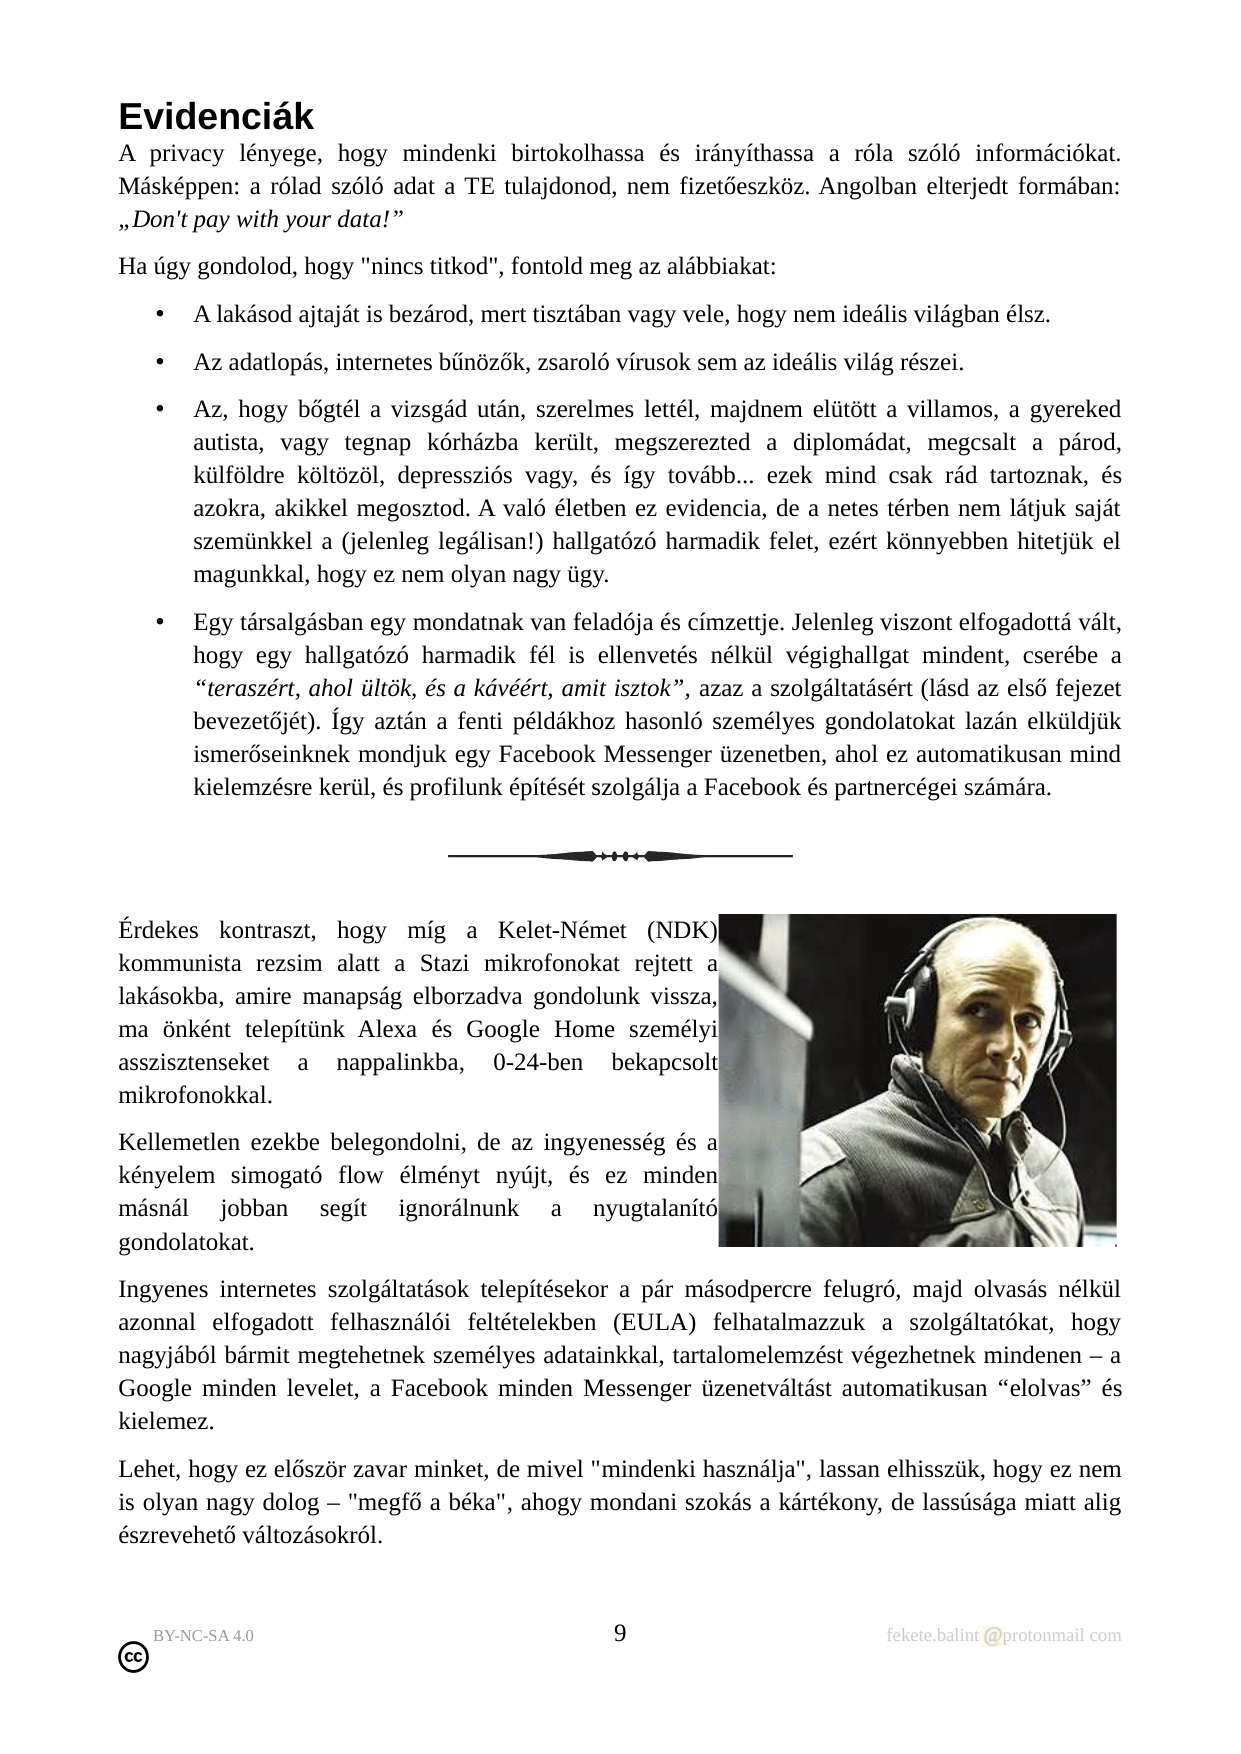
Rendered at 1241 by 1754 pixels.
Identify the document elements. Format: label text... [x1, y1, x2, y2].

text Érdekes kontraszt, hogy míg a Kelet-Német (NDK) kommunista rezsim alatt a Stazi mikrofonokat rejtett a lakásokba, amire manapság elborzadva gondolunk vissza, ma önként telepítünk Alexa és Google Home személyi asszisztenseket a nappalinkba, 0-24-ben bekapcsolt mikrofonokkal. [118, 915, 718, 1109]
subtitle Evidenciák [118, 94, 1122, 138]
list A lakásod ajtaját is bezárod, mert tisztában vagy vele, hogy nem ideális világban élsz. [156, 299, 1122, 328]
text Ingyenes internetes szolgáltatások telepítésekor a pár másodpercre felugró, majd olvasás nélkül azonnal elfogadott felhasználói feltételekben (EULA) felhatalmazzuk a szolgáltatókat, hogy nagyjából bármit megtehetnek személyes adatainkkal, tartalomelemzést végezhetnek mindenen – a Google minden levelet, a Facebook minden Messenger üzenetváltást automatikusan “elolvas” és kielemez. [118, 1274, 1122, 1435]
list Az, hogy bőgtél a vizsgád után, szerelmes lettél, majdnem elütött a villamos, a gyereked autista, vagy tegnap kórházba került, megszerezted a diplomádat, megcsalt a párod, külföldre költözöl, depressziós vagy, és így tovább... ezek mind csak rád tartoznak, és azokra, akikkel megosztod. A való életben ez evidencia, de a netes térben nem látjuk saját szemünkkel a (jelenleg legálisan!) hallgatózó harmadik felet, ezért könnyebben hitetjük el magunkkal, hogy ez nem olyan nagy ügy. [156, 394, 1122, 588]
text Ha úgy gondolod, hogy "nincs titkod", fontold meg az alábbiakat: [118, 251, 1122, 280]
picture [118, 1641, 149, 1673]
text Lehet, hogy ez először zavar minket, de mivel "mindenki használja", lassan elhisszük, hogy ez nem is olyan nagy dolog – "megfő a béka", ahogy mondani szokás a kártékony, de lassúsága miatt alig észrevehető változásokról. [118, 1454, 1122, 1549]
picture [982, 1626, 1003, 1647]
list Az adatlopás, internetes bűnözők, zsaroló vírusok sem az ideális világ részei. [156, 347, 1122, 375]
picture [446, 847, 795, 864]
list Egy társalgásban egy mondatnak van feladója és címzettje. Jelenleg viszont elfogadottá vált, hogy egy hallgatózó harmadik fél is ellenvetés nélkül végighallgat mindent, cserébe a “teraszért, ahol ültök, és a kávéért, amit isztok”, azaz a szolgáltatásért (lásd az első fejezet bevezetőjét). Így aztán a fenti példákhoz hasonló személyes gondolatokat lazán elküldjük ismerőseinknek mondjuk egy Facebook Messenger üzenetben, ahol ez automatikusan mind kielemzésre kerül, és profilunk építését szolgálja a Facebook és partnercégei számára. [156, 607, 1122, 801]
text Kellemetlen ezekbe belegondolni, de az ingyenesség és a kényelem simogató flow élményt nyújt, és ez minden másnál jobban segít ignorálnunk a nyugtalanító gondolatokat. [118, 1127, 1122, 1255]
picture [718, 914, 1117, 1247]
text A privacy lényege, hogy mindenki birtokolhassa és irányíthassa a róla szóló információkat. Másképpen: a rólad szóló adat a TE tulajdonod, nem fizetőeszköz. Angolban elterjedt formában: „Don't pay with your data!” [118, 138, 1122, 232]
